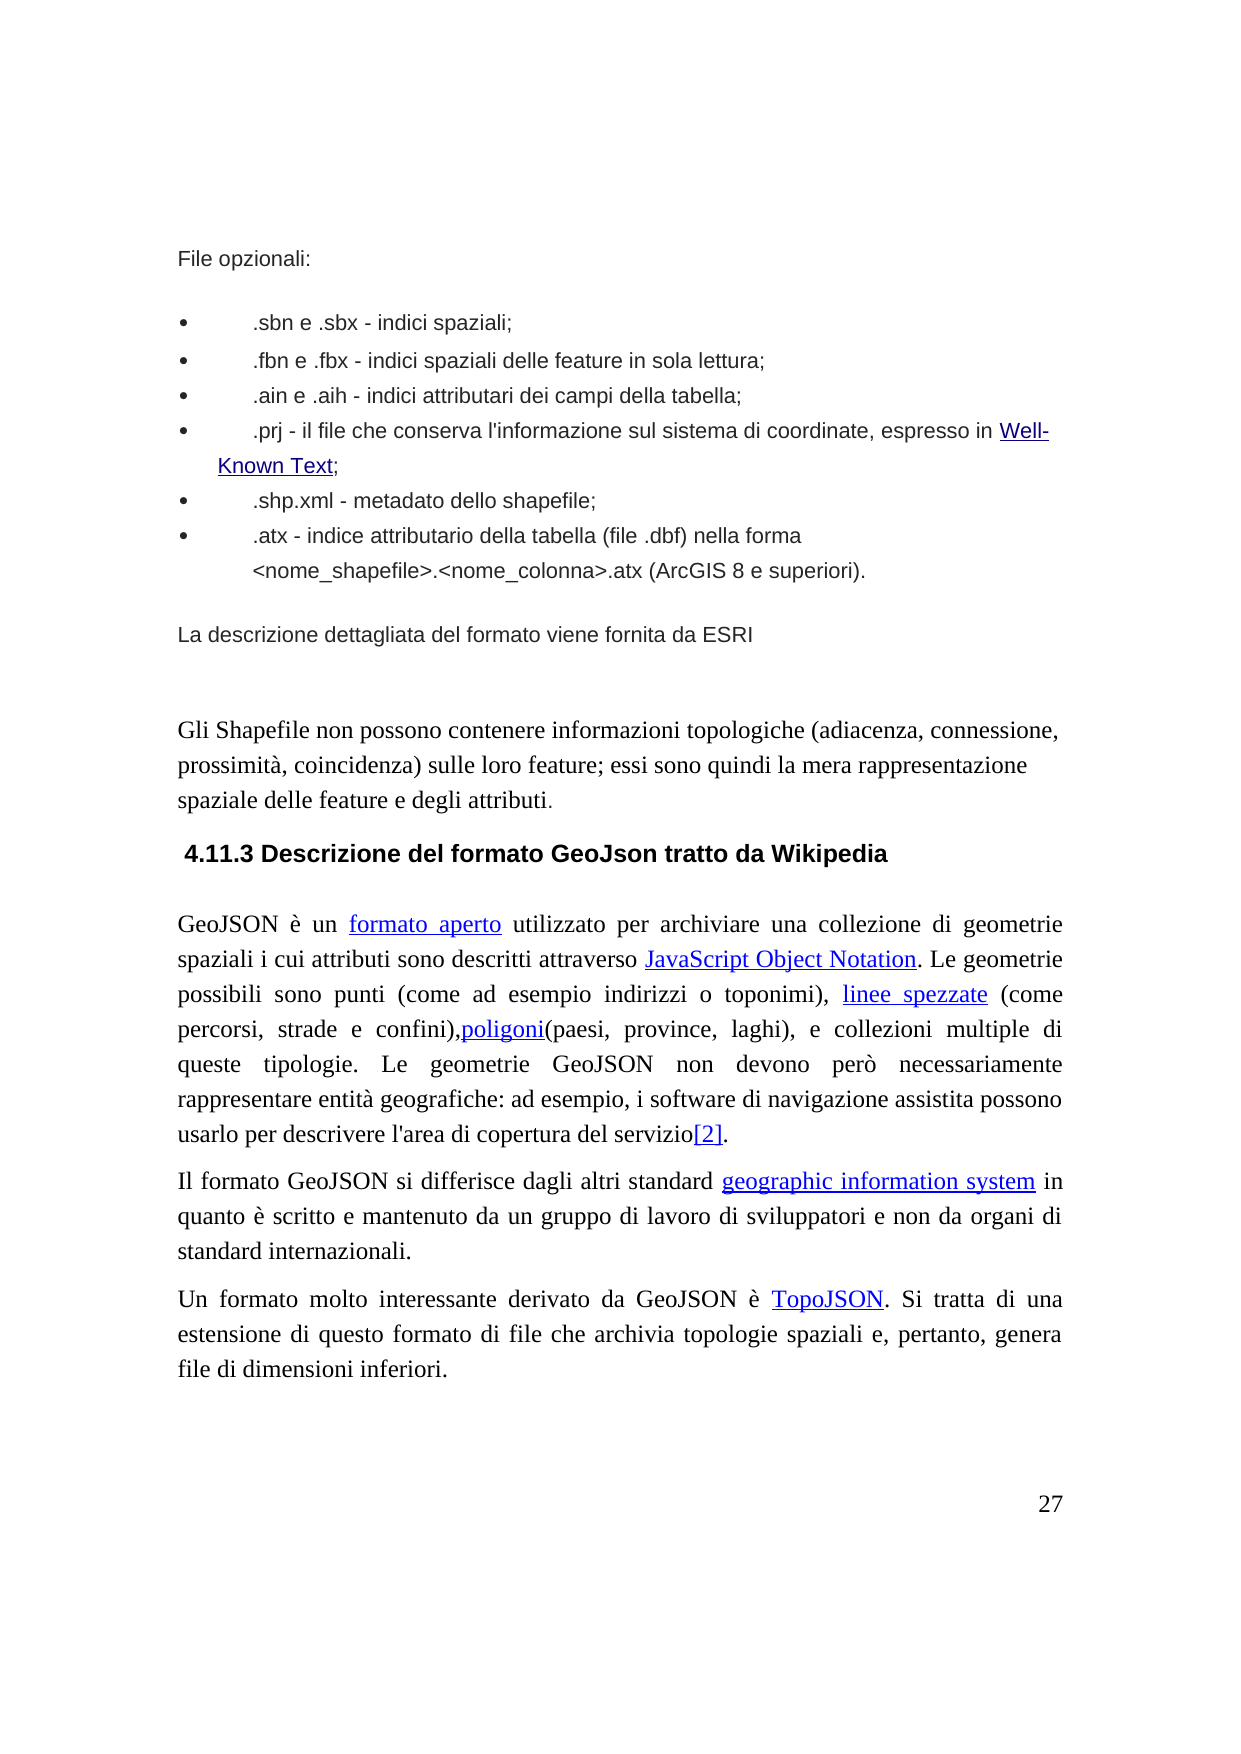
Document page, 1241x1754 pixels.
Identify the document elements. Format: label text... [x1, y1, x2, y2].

list .prj - il file che conserva l'informazione sul sistema di coordinate, espresso in Well-Known Text; [180, 408, 1063, 478]
list .fbn e .fbx - indici spaziali delle feature in sola lettura; [180, 338, 1063, 373]
text File opzionali: [177, 236, 1063, 271]
text GeoJSON è un formato aperto utilizzato per archiviare una collezione di geometrie spaziali i cui attributi sono descritti attraverso JavaScript Object Notation. Le geometrie possibili sono punti (come ad esempio indirizzi o toponimi), linee spezzate (come percorsi, strade e confini),poligoni(paesi, province, laghi), e collezioni multiple di queste tipologie. Le geometrie GeoJSON non devono però necessariamente rappresentare entità geografiche: ad esempio, i software di navigazione assistita possono usarlo per descrivere l'area di copertura del servizio[2]. [177, 903, 1063, 1148]
text Un formato molto interessante derivato da GeoJSON è TopoJSON. Si tratta di una estensione di questo formato di file che archivia topologie spaziali e, pertanto, genera file di dimensioni inferiori. [177, 1278, 1063, 1383]
subtitle Descrizione del formato GeoJson tratto da Wikipedia [177, 839, 1063, 868]
list .shp.xml - metadato dello shapefile; [180, 478, 1063, 513]
list .sbn e .sbx - indici spaziali; [180, 300, 1063, 335]
text Il formato GeoJSON si differisce dagli altri standard geographic information system in quanto è scritto e mantenuto da un gruppo di lavoro di sviluppatori e non da organi di standard internazionali. [177, 1160, 1063, 1265]
text Gli Shapefile non possono contenere informazioni topologiche (adiacenza, connessione, prossimità, coincidenza) sulle loro feature; essi sono quindi la mera rappresentazione spaziale delle feature e degli attributi. [177, 709, 1063, 814]
text La descrizione dettagliata del formato viene fornita da ESRI [177, 612, 1063, 647]
list .atx - indice attributario della tabella (file .dbf) nella forma <nome_shapefile>.<nome_colonna>.atx (ArcGIS 8 e superiori). [180, 513, 1063, 583]
list .ain e .aih - indici attributari dei campi della tabella; [180, 373, 1063, 408]
